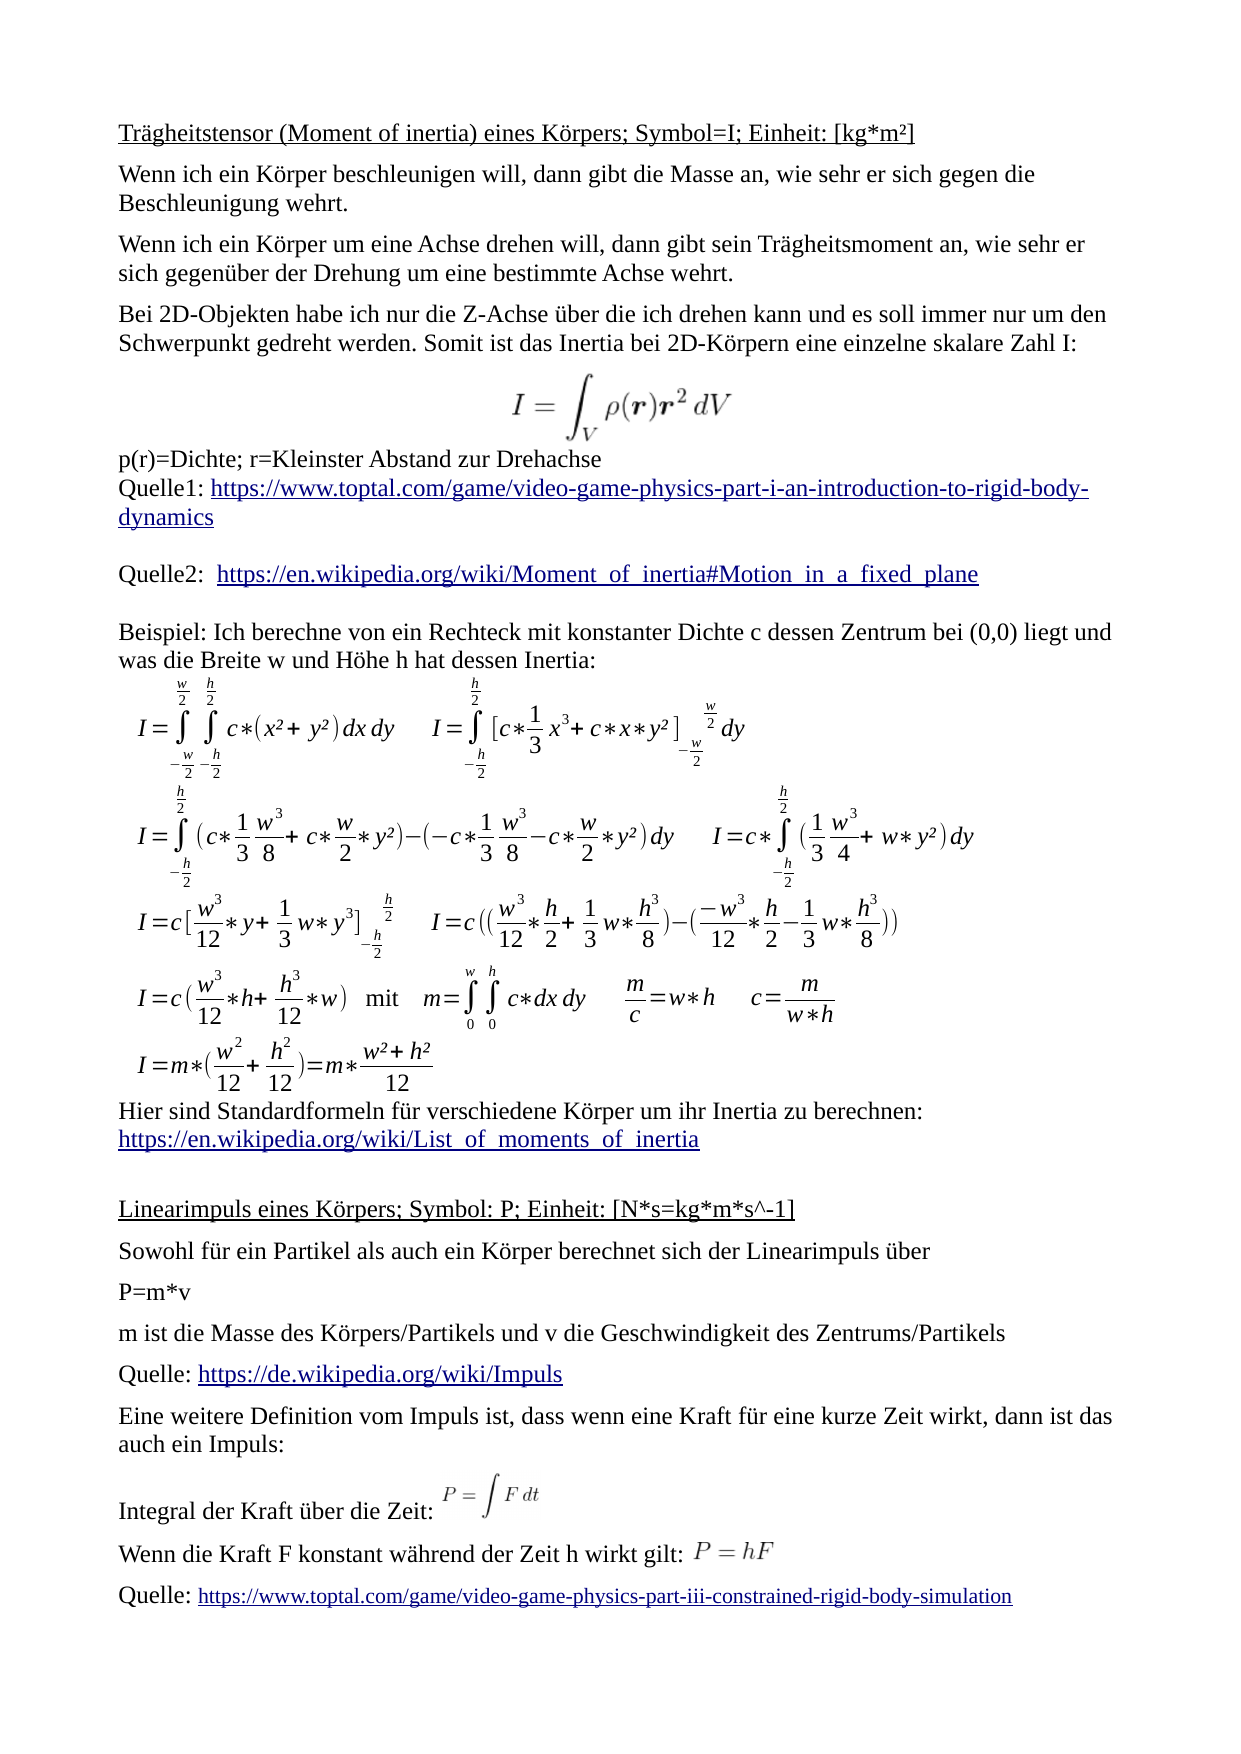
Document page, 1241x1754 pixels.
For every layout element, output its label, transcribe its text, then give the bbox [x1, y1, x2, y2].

text Sowohl für ein Partikel als auch ein Körper berechnet sich der Linearimpuls über [118, 1236, 1122, 1264]
text mit [118, 962, 1122, 1033]
text Hier sind Standardformeln für verschiedene Körper um ihr Inertia zu berechnen: [118, 1096, 1122, 1124]
picture [690, 1537, 779, 1563]
text Wenn die Kraft F konstant während der Zeit h wirkt gilt: [118, 1537, 1122, 1568]
text Quelle2: https://en.wikipedia.org/wiki/Moment_of_inertia#Motion_in_a_fixed_plane [118, 559, 1122, 588]
text Eine weitere Definition vom Impuls ist, dass wenn eine Kraft für eine kurze Zeit wirkt, dann ist das auch ein Impuls: [118, 1401, 1122, 1458]
text Wenn ich ein Körper um eine Achse drehen will, dann gibt sein Trägheitsmoment an, wie sehr er sich gegenüber der Drehung um eine bestimmte Achse wehrt. [118, 229, 1122, 287]
text p(r)=Dichte; r=Kleinster Abstand zur Drehachse [118, 369, 1122, 473]
text Bei 2D-Objekten habe ich nur die Z-Achse über die ich drehen kann und es soll immer nur um den Schwerpunkt gedreht werden. Somit ist das Inertia bei 2D-Körpern eine einzelne skalare Zahl I: [118, 299, 1122, 357]
text P=m*v [118, 1277, 1122, 1306]
text Quelle: https://www.toptal.com/game/video-game-physics-part-iii-constrained-rigid-body-simulation [118, 1580, 1122, 1609]
text Integral der Kraft über die Zeit: [118, 1471, 1122, 1525]
text Beispiel: Ich berechne von ein Rechteck mit konstanter Dichte c dessen Zentrum bei (0,0) liegt und was die Breite w und Höhe h hat dessen Inertia: [118, 617, 1122, 674]
text Linearimpuls eines Körpers; Symbol: P; Einheit: [N*s=kg*m*s^-1] [118, 1194, 1122, 1223]
text Quelle1: https://www.toptal.com/game/video-game-physics-part-i-an-introduction-to-rigid-body-dynamics [118, 473, 1122, 530]
text Quelle: https://de.wikipedia.org/wiki/Impuls [118, 1359, 1122, 1388]
picture [507, 369, 733, 444]
picture [440, 1470, 541, 1520]
text https://en.wikipedia.org/wiki/List_of_moments_of_inertia [118, 1124, 1122, 1153]
text m ist die Masse des Körpers/Partikels und v die Geschwindigkeit des Zentrums/Partikels [118, 1318, 1122, 1347]
text Wenn ich ein Körper beschleunigen will, dann gibt die Masse an, wie sehr er sich gegen die Beschleunigung wehrt. [118, 159, 1122, 217]
text Trägheitstensor (Moment of inertia) eines Körpers; Symbol=I; Einheit: [kg*m²] [118, 118, 1122, 147]
